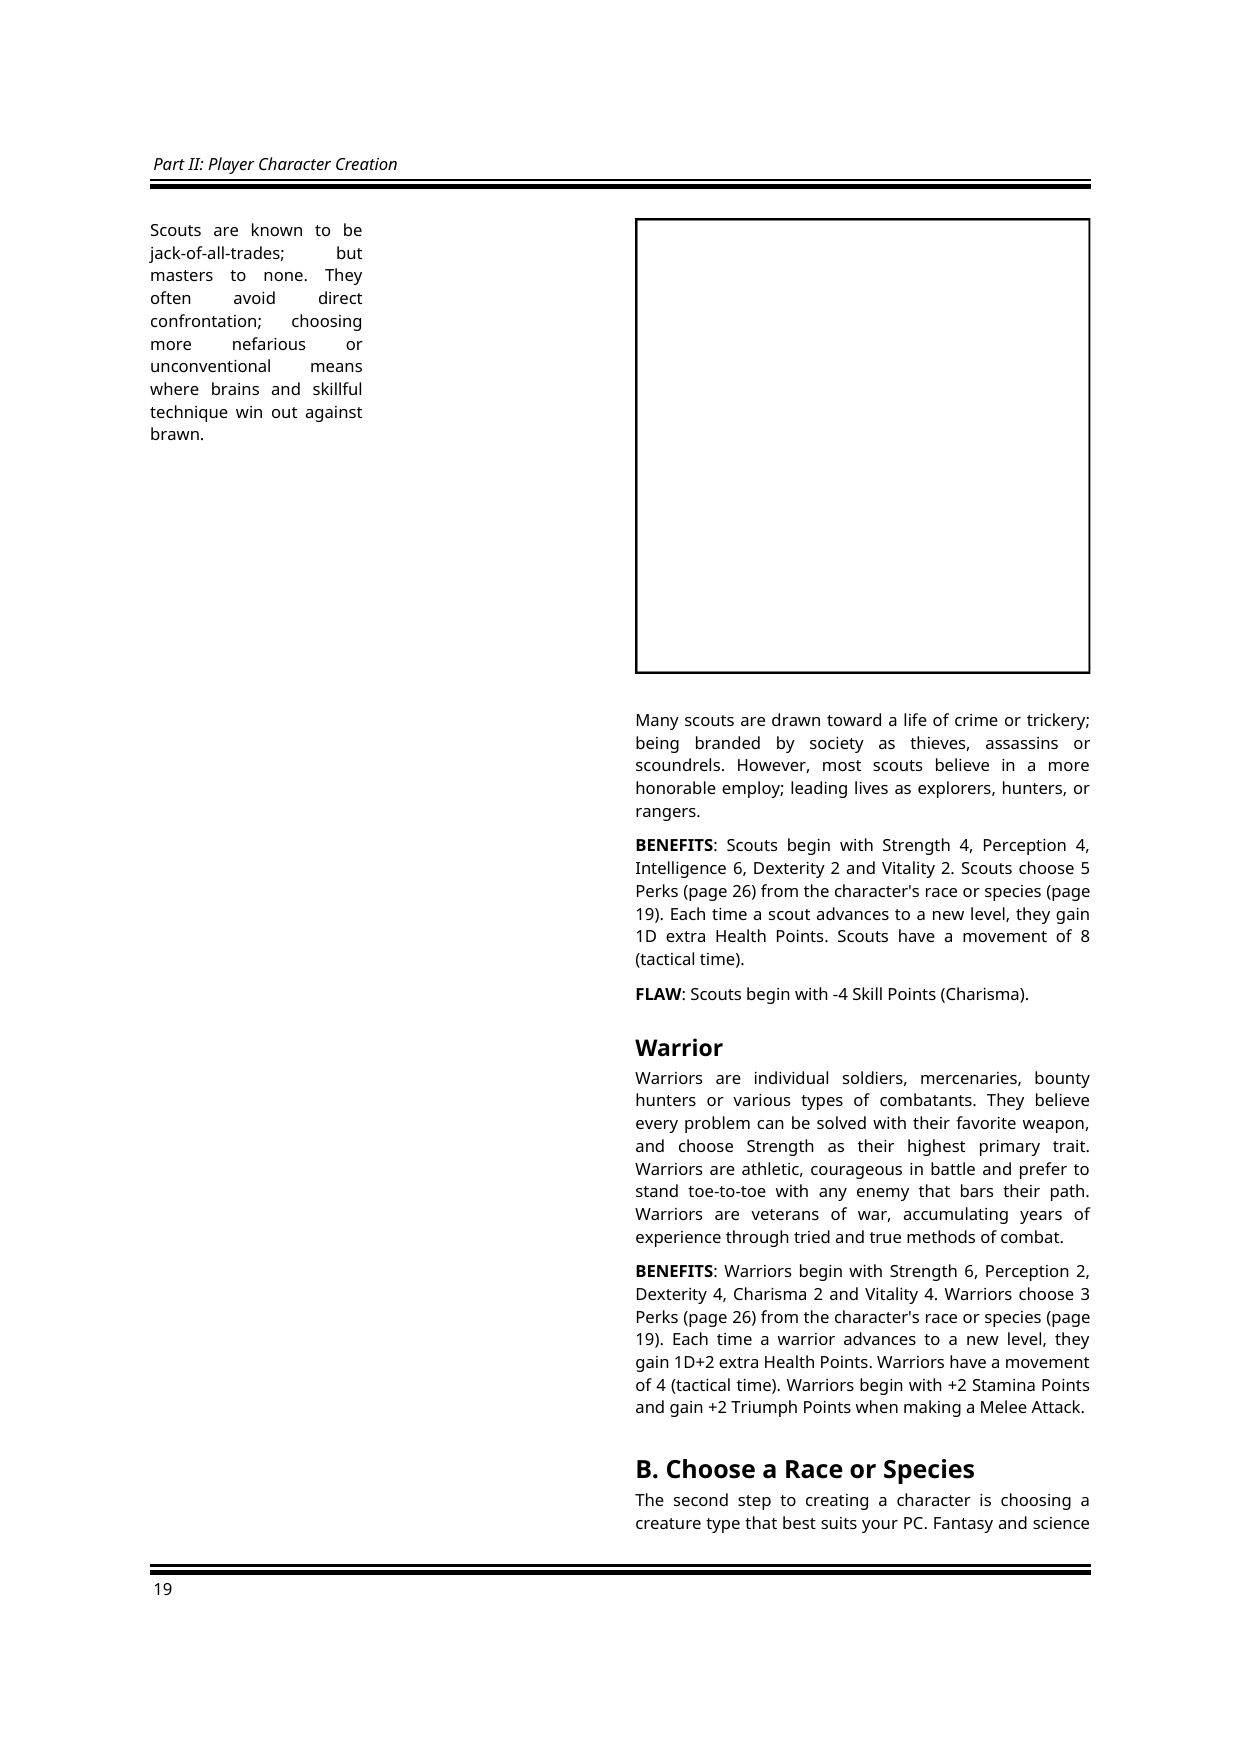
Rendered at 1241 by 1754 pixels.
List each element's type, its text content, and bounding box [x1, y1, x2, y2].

subtitle B. Choose a Race or Species [635, 1452, 1091, 1486]
text Scouts are known to be jack-of-all-trades; but masters to none. They often avoid direct confrontation; choosing more nefarious or unconventional means where brains and skillful technique win out against brawn. [150, 219, 363, 446]
text The second step to creating a character is choosing a creature type that best suits your PC. Fantasy and science [635, 1489, 1091, 1534]
subtitle Warrior [635, 1032, 1091, 1063]
picture [635, 218, 1091, 674]
text BENEFITS: Warriors begin with Strength 6, Perception 2, Dexterity 4, Charisma 2 and Vitality 4. Warriors choose 3 Perks (page 21) from the character's race or species (page 16). Each time a warrior advances to a new level, they gain 1D+2 extra Health Points. Warriors have a movement of 4 (tactical time). Warriors begin with +2 Stamina Points and gain +2 Triumph Points when making a Melee Attack. [635, 1260, 1091, 1419]
text FLAW: Scouts begin with -4 Skill Points (Charisma). [635, 982, 1091, 1005]
text Many scouts are drawn toward a life of crime or trickery; being branded by society as thieves, assassins or scoundrels. However, most scouts believe in a more honorable employ; leading lives as explorers, hunters, or rangers. [635, 708, 1091, 822]
text Warriors are individual soldiers, mercenaries, bounty hunters or various types of combatants. They believe every problem can be solved with their favorite weapon, and choose Strength as their highest primary trait. Warriors are athletic, courageous in battle and prefer to stand toe-to-toe with any enemy that bars their path. Warriors are veterans of war, accumulating years of experience through tried and true methods of combat. [635, 1066, 1091, 1248]
text BENEFITS: Scouts begin with Strength 4, Perception 4, Intelligence 6, Dexterity 2 and Vitality 2. Scouts choose 5 Perks (page 21) from the character's race or species (page 16). Each time a scout advances to a new level, they gain 1D extra Health Points. Scouts have a movement of 8 (tactical time). [635, 834, 1091, 970]
